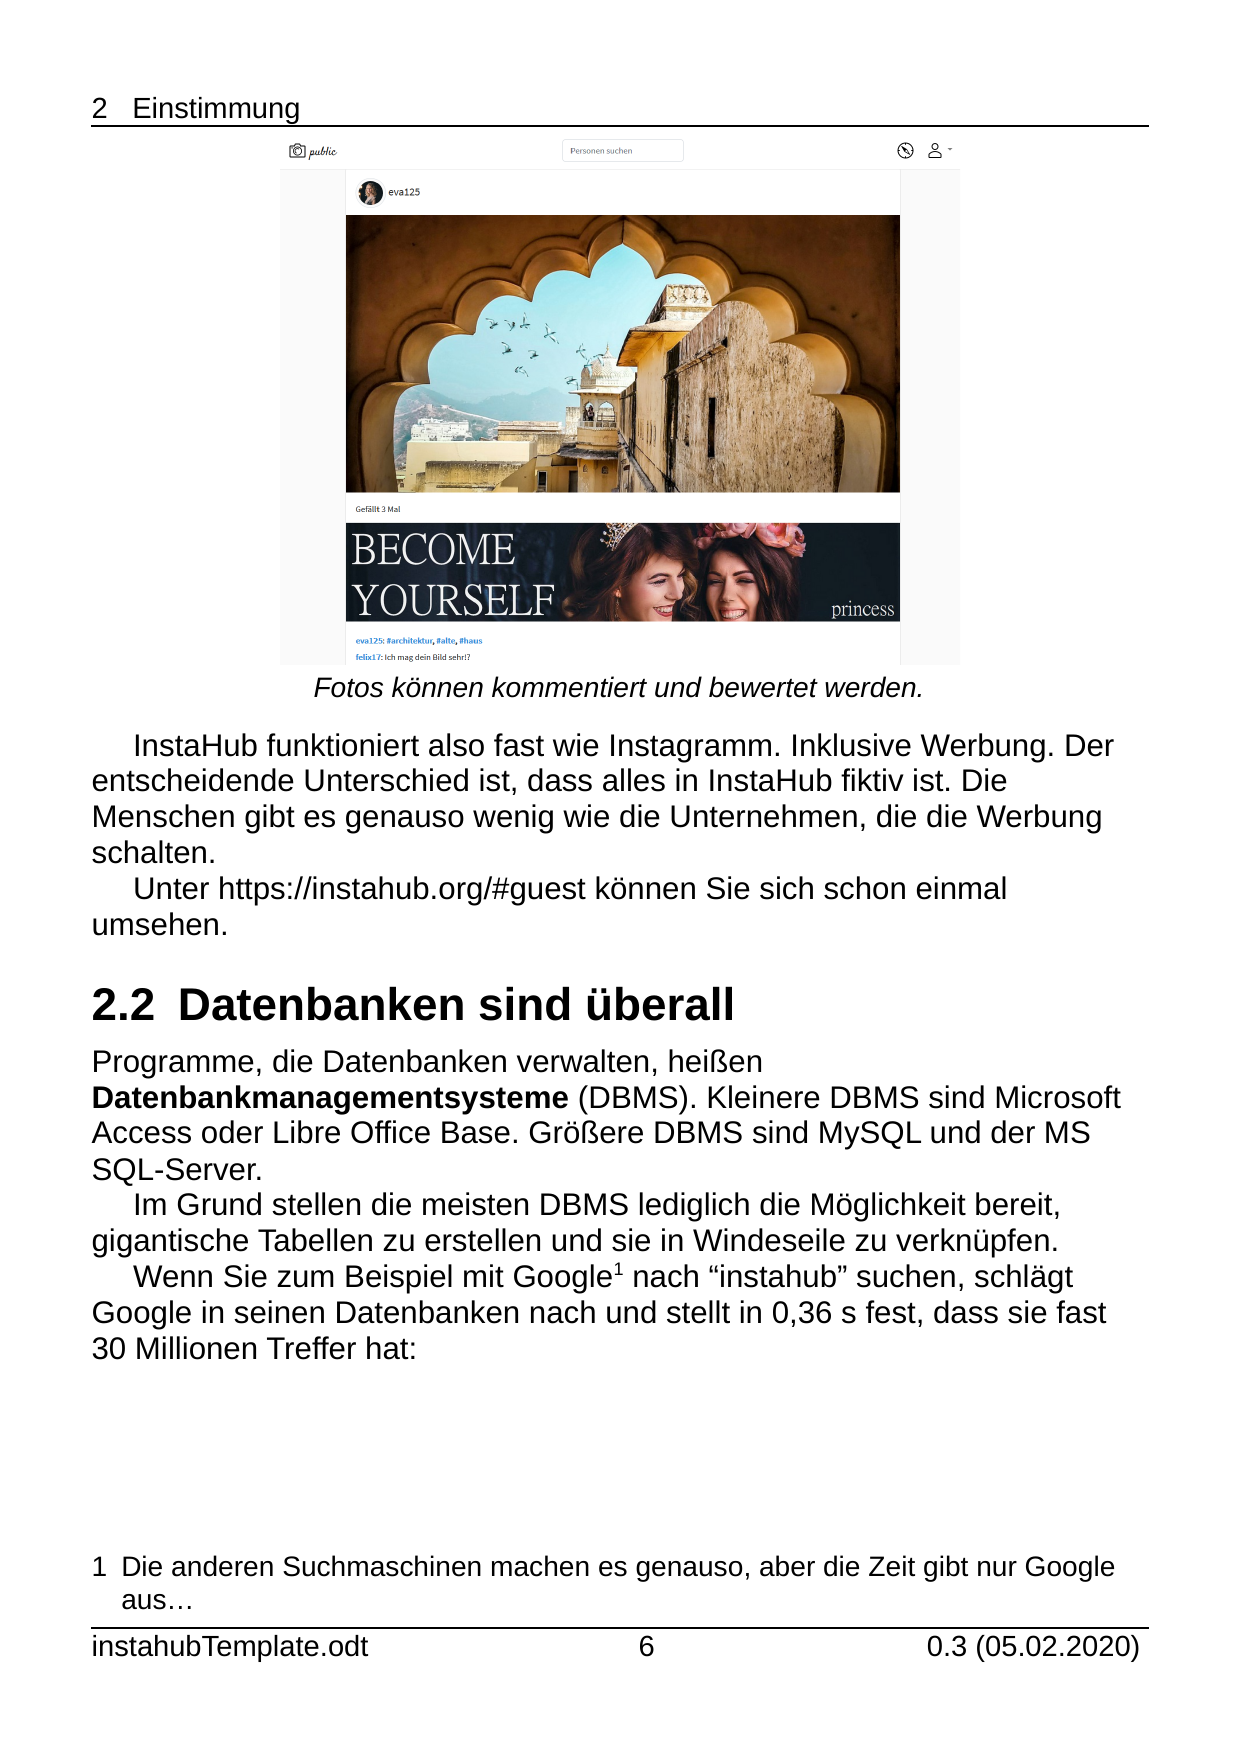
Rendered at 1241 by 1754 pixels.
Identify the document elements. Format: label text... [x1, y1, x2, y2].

text Fotos können kommentiert und bewertet werden. [91, 671, 1149, 703]
subtitle Datenbanken sind überall [91, 978, 1149, 1030]
text Unter https://instahub.org/#guest können Sie sich schon einmal umsehen. [91, 870, 1149, 942]
text Wenn Sie zum Beispiel mit Google nach “instahub” suchen, schlägt Google in seinen Datenbanken nach und stellt in 0,36 s fest, dass sie fast 30 Millionen Treffer hat: [91, 1258, 1149, 1366]
text Die anderen Suchmaschinen machen es genauso, aber die Zeit gibt nur Google aus… [91, 1550, 1149, 1615]
picture [280, 138, 961, 665]
text Im Grund stellen die meisten DBMS lediglich die Möglichkeit bereit, gigantische Tabellen zu erstellen und sie in Windeseile zu verknüpfen. [91, 1186, 1149, 1258]
text InstaHub funktioniert also fast wie Instagramm. Inklusive Werbung. Der entscheidende Unterschied ist, dass alles in InstaHub fiktiv ist. Die Menschen gibt es genauso wenig wie die Unternehmen, die die Werbung schalten. [91, 727, 1149, 870]
text Programme, die Datenbanken verwalten, heißen Datenbankmanagementsysteme (DBMS). Kleinere DBMS sind Microsoft Access oder Libre Office Base. Größere DBMS sind MySQL und der MS SQL-Server. [91, 1043, 1149, 1186]
